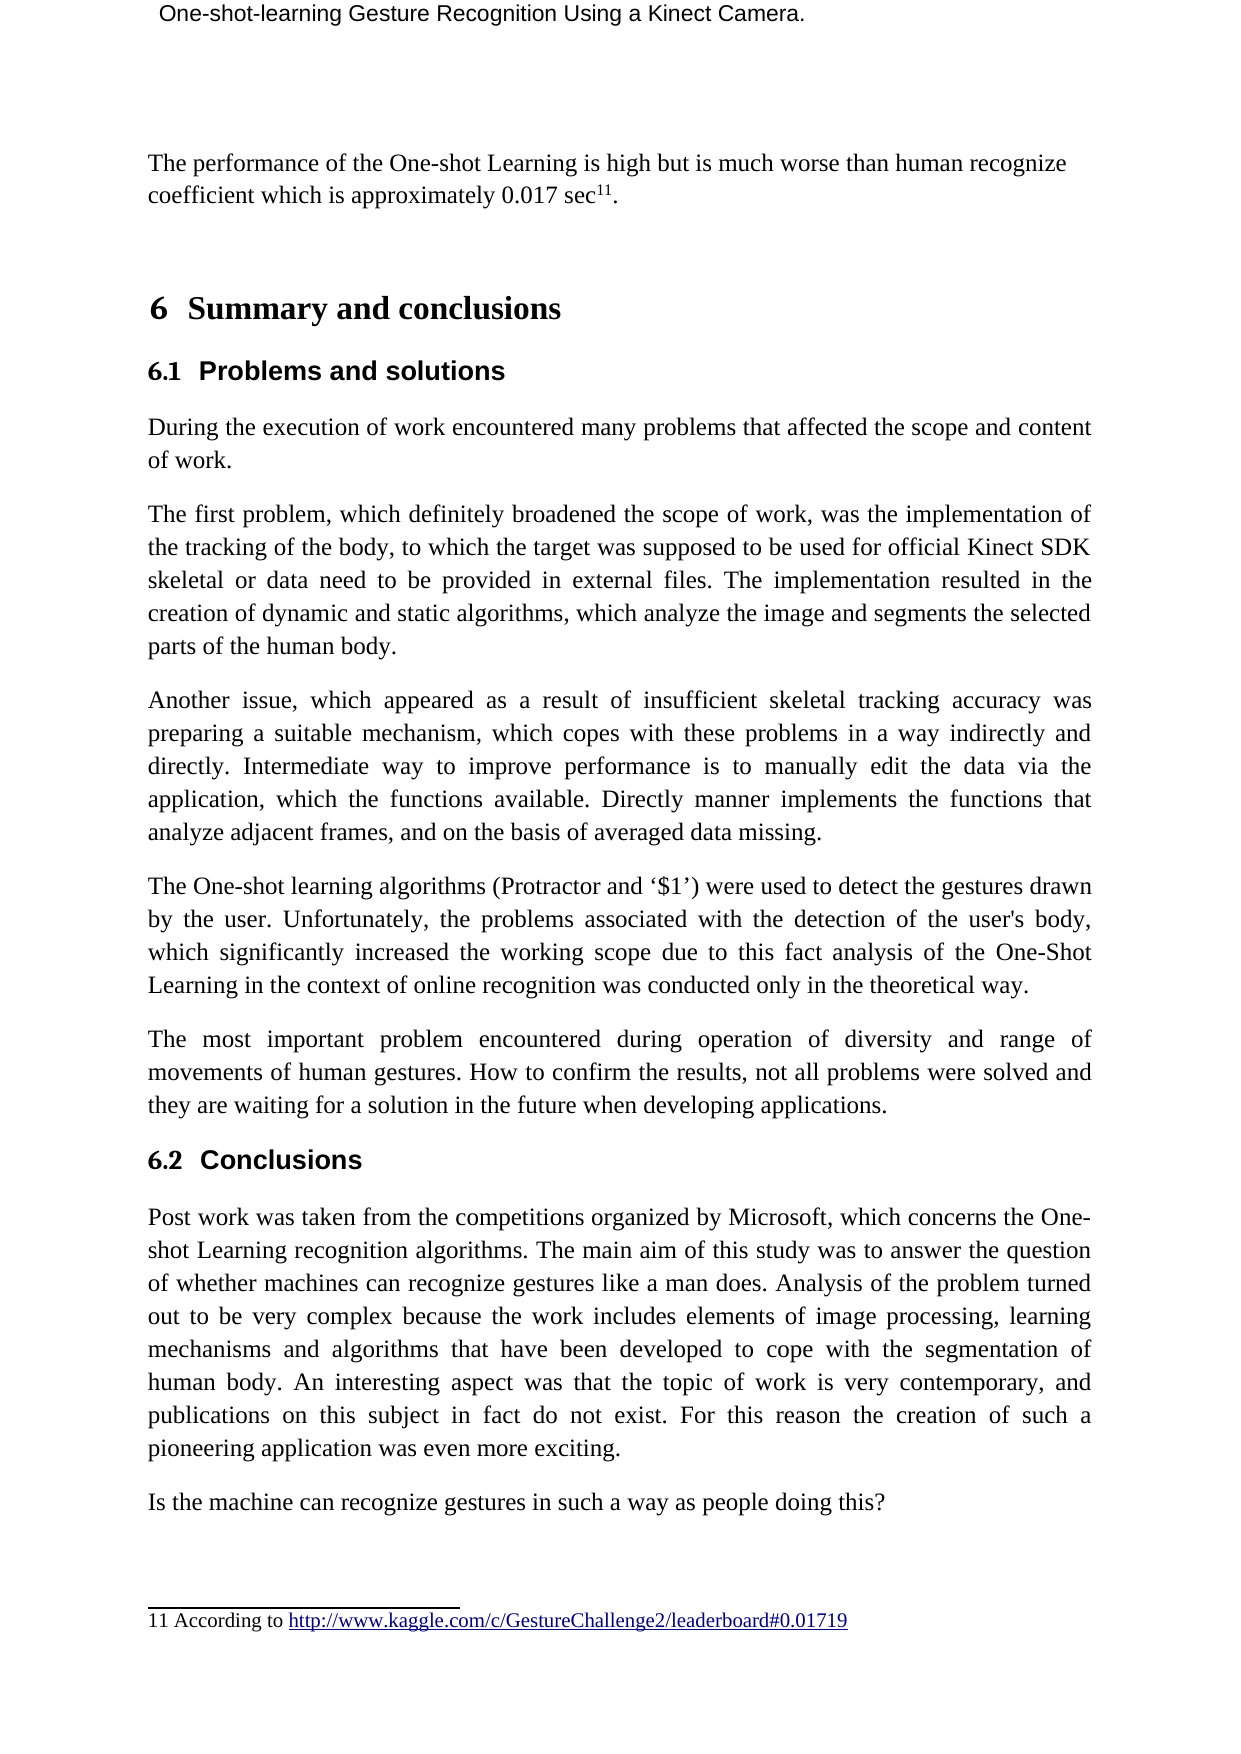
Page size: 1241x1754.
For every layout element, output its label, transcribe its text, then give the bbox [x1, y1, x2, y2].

text 6.1 Problems and solutions [148, 354, 1093, 387]
text Post work was taken from the competitions organized by Microsoft, which concerns the One-shot Learning recognition algorithms. The main aim of this study was to answer the question of whether machines can recognize gestures like a man does. Analysis of the problem turned out to be very complex because the work includes elements of image processing, learning mechanisms and algorithms that have been developed to cope with the segmentation of human body. An interesting aspect was that the topic of work is very contemporary, and publications on this subject in fact do not exist. For this reason the creation of such a pioneering application was even more exciting. [148, 1202, 1093, 1462]
text The first problem, which definitely broadened the scope of work, was the implementation of the tracking of the body, to which the target was supposed to be used for official Kinect SDK skeletal or data need to be provided in external files. The implementation resulted in the creation of dynamic and static algorithms, which analyze the image and segments the selected parts of the human body. [148, 499, 1093, 660]
text The One-shot learning algorithms (Protractor and ‘$1’) were used to detect the gestures drawn by the user. Unfortunately, the problems associated with the detection of the user's body, which significantly increased the working scope due to this fact analysis of the One-Shot Learning in the context of online recognition was conducted only in the theoretical way. [148, 871, 1093, 999]
text According to http://www.kaggle.com/c/GestureChallenge2/leaderboard#0.01719 [148, 1608, 1093, 1632]
text The most important problem encountered during operation of diversity and range of movements of human gestures. How to confirm the results, not all problems were solved and they are waiting for a solution in the future when developing applications. [148, 1024, 1093, 1119]
text The performance of the One-shot Learning is high but is much worse than human recognize coefficient which is approximately 0.017 sec. [148, 148, 1093, 209]
text Is the machine can recognize gestures in such a way as people doing this? [148, 1487, 1093, 1515]
text Another issue, which appeared as a result of insufficient skeletal tracking accuracy was preparing a suitable mechanism, which copes with these problems in a way indirectly and directly. Intermediate way to improve performance is to manually edit the data via the application, which the functions available. Directly manner implements the functions that analyze adjacent frames, and on the basis of averaged data missing. [148, 685, 1093, 846]
text During the execution of work encountered many problems that affected the scope and content of work. [148, 412, 1093, 474]
list Summary and conclusions [150, 288, 1093, 328]
text 6.2 Conclusions [148, 1144, 1093, 1176]
